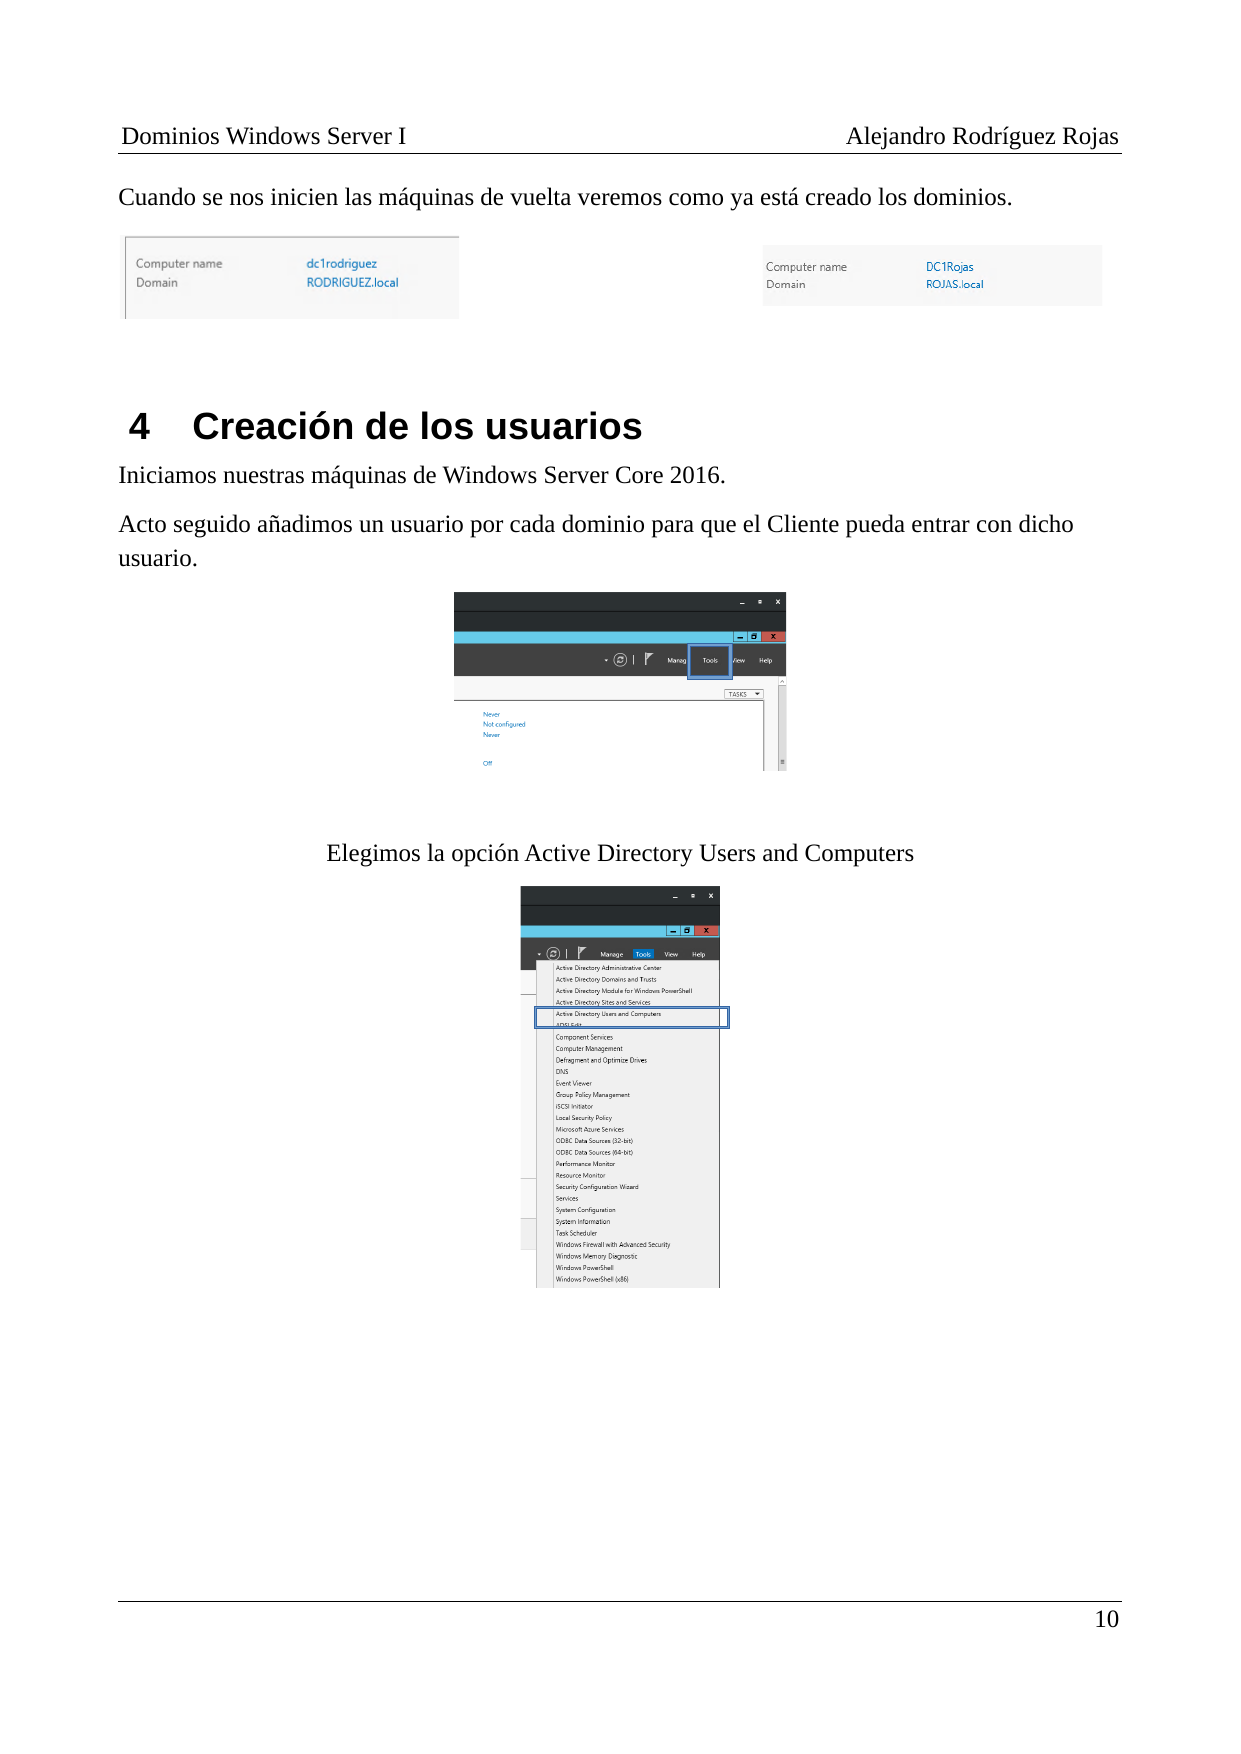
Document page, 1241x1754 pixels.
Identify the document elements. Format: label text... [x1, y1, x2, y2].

text Cuando se nos inicien las máquinas de vuelta veremos como ya está creado los dominios. [118, 182, 1122, 211]
picture [119, 235, 209, 271]
subtitle Creación de los usuarios [118, 404, 1122, 447]
text Iniciamos nuestras máquinas de Windows Server Core 2016. [118, 460, 1122, 489]
picture [762, 245, 858, 271]
text Acto seguido añadimos un usuario por cada dominio para que el Cliente pueda entrar con dicho usuario. [118, 509, 1122, 572]
text Elegimos la opción Active Directory Users and Computers [118, 838, 1122, 867]
